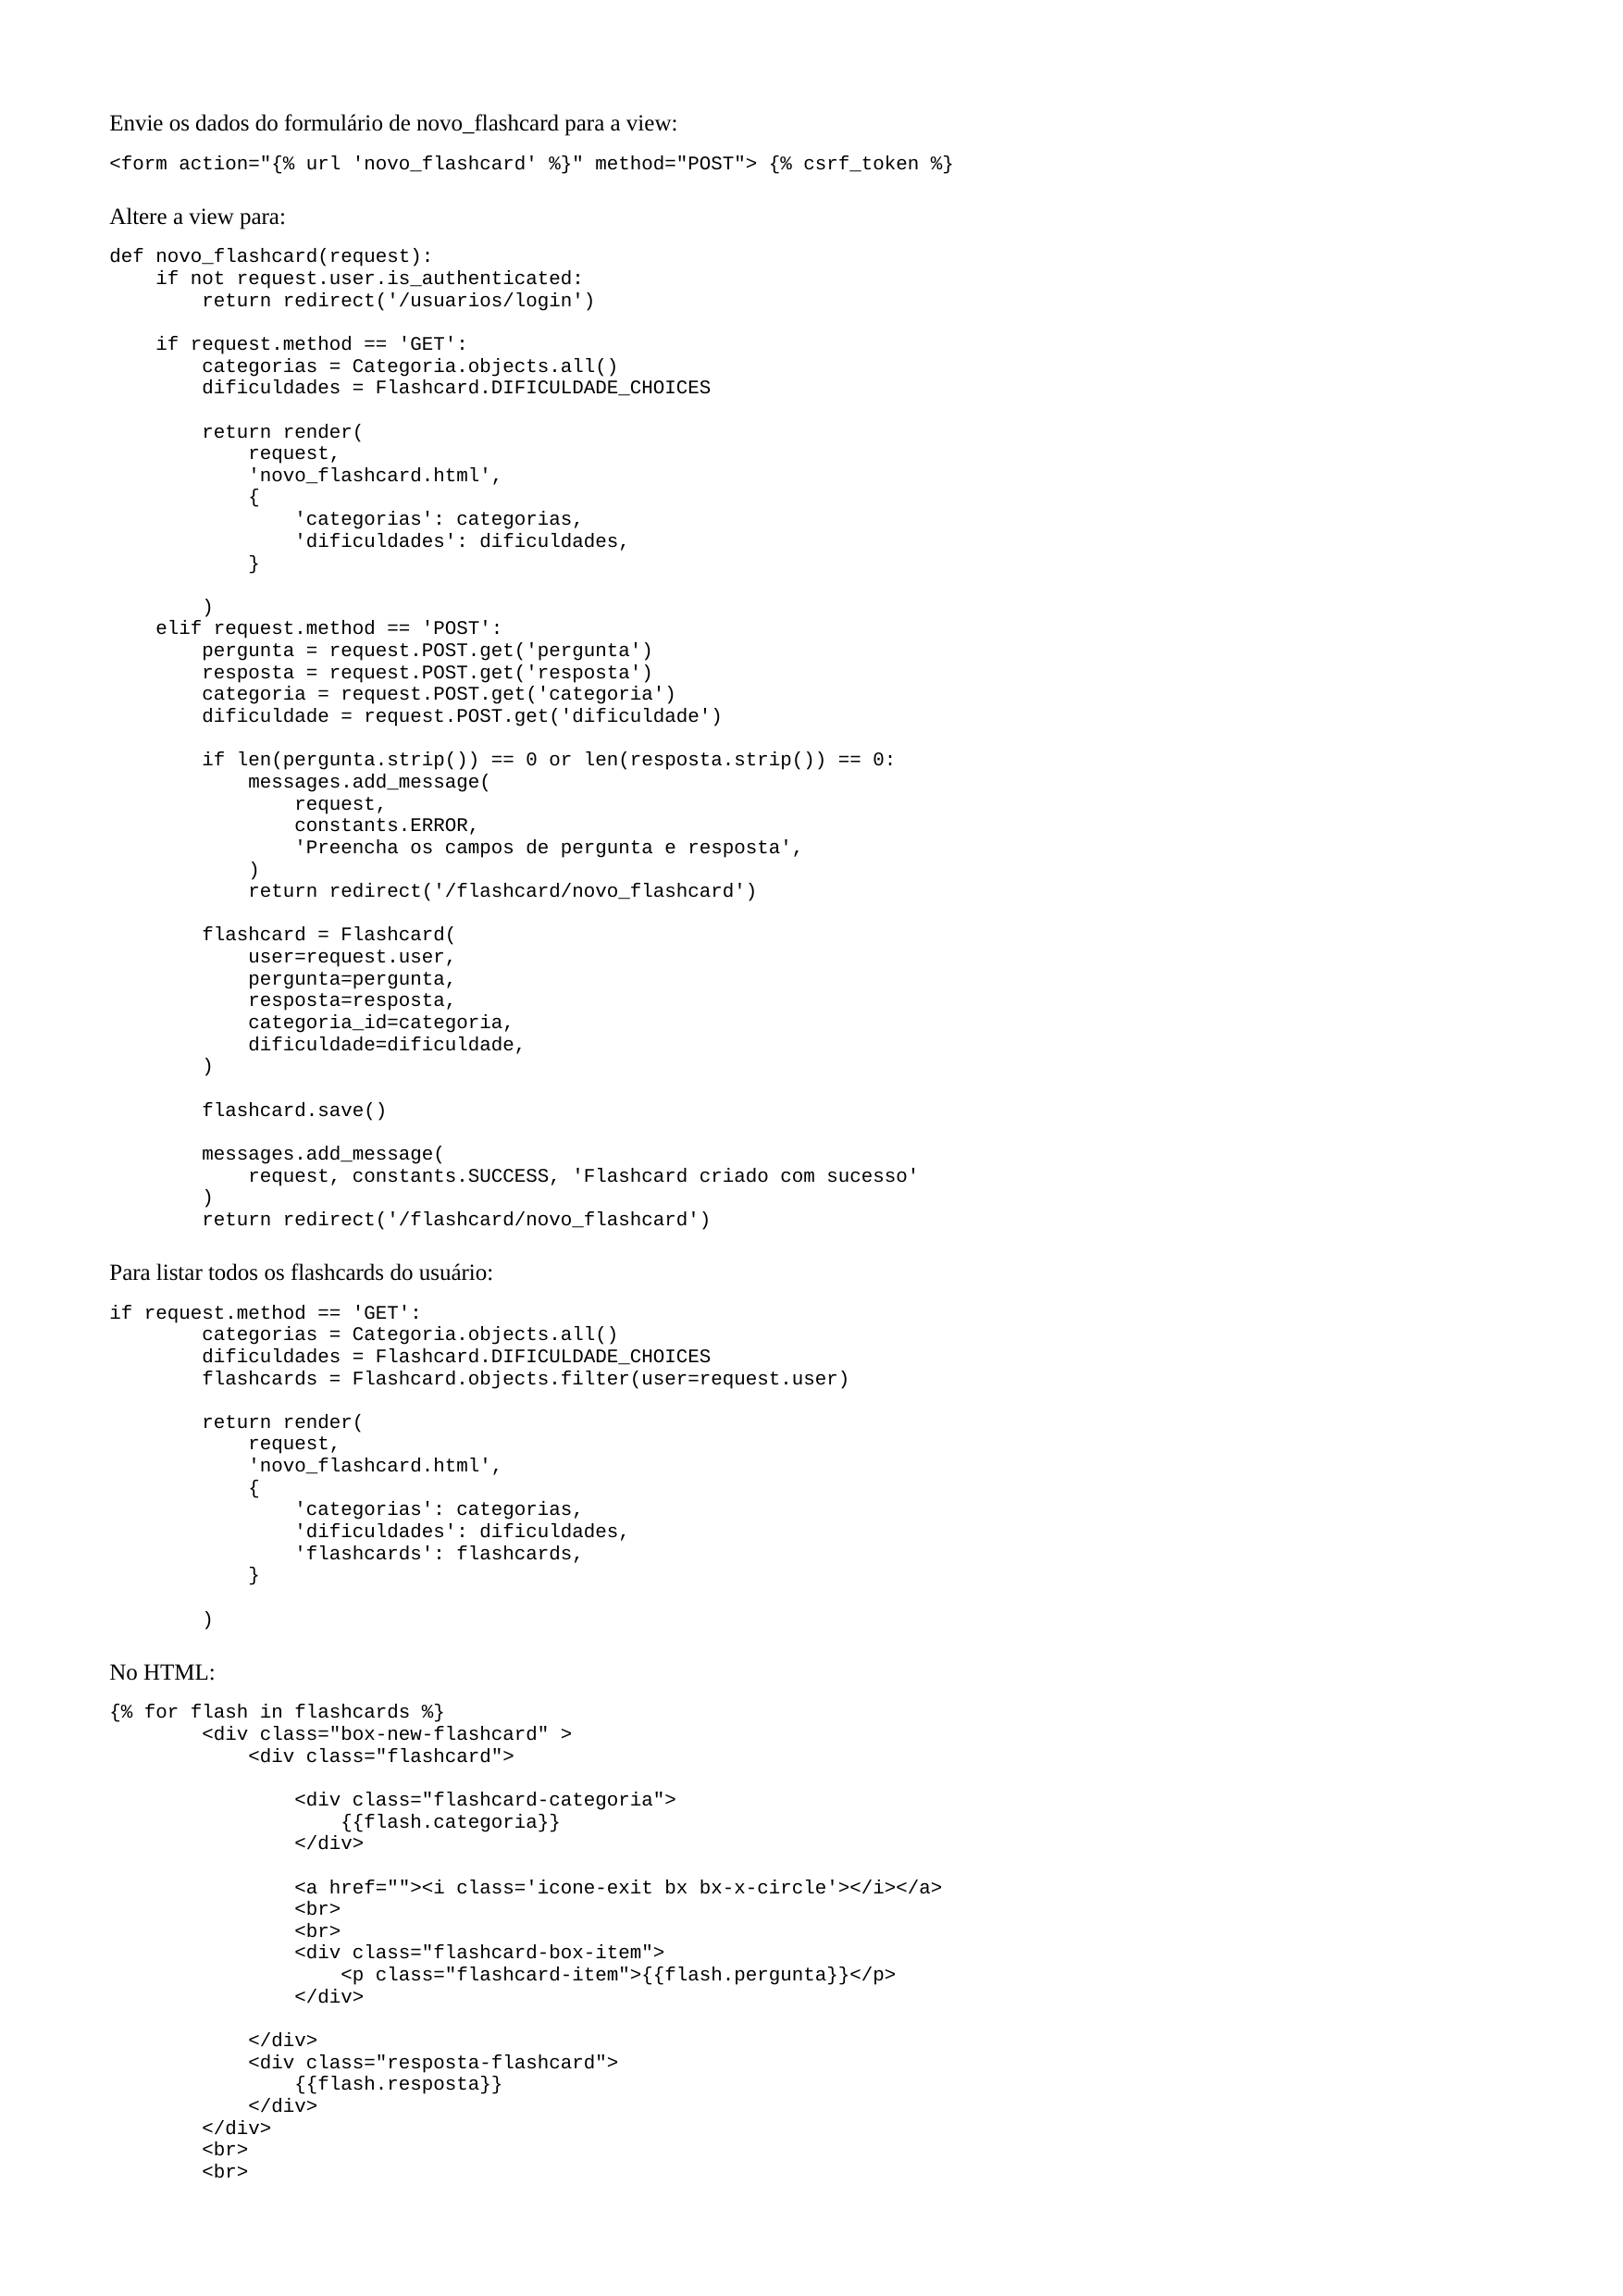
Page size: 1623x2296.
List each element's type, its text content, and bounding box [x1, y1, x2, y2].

text { [109, 1478, 1514, 1499]
text if not request.user.is_authenticated: [109, 268, 1514, 291]
text <br> [109, 1899, 1514, 1921]
text 'novo_flashcard.html', [109, 465, 1514, 488]
text return redirect('/flashcard/novo_flashcard') [109, 881, 1514, 903]
text dificuldade=dificuldade, [109, 1035, 1514, 1056]
text request, constants.SUCCESS, 'Flashcard criado com sucesso' [109, 1165, 1514, 1187]
text request, [109, 1433, 1514, 1456]
text {{flash.resposta}} [109, 2074, 1514, 2096]
text <div class="box-new-flashcard" > [109, 1724, 1514, 1746]
text Altere a view para: [109, 203, 1514, 230]
text <div class="flashcard"> [109, 1746, 1514, 1768]
text <p class="flashcard-item">{{flash.pergunta}}</p> [109, 1965, 1514, 1987]
text 'categorias': categorias, [109, 1499, 1514, 1521]
text ) [109, 1056, 1514, 1078]
text 'novo_flashcard.html', [109, 1456, 1514, 1478]
text 'dificuldades': dificuldades, [109, 1521, 1514, 1544]
text if len(pergunta.strip()) == 0 or len(resposta.strip()) == 0: [109, 750, 1514, 772]
text def novo_flashcard(request): [109, 246, 1514, 268]
text {{flash.categoria}} [109, 1812, 1514, 1833]
text } [109, 552, 1514, 575]
text } [109, 1565, 1514, 1587]
text pergunta=pergunta, [109, 969, 1514, 990]
text </div> [109, 2118, 1514, 2140]
text Envie os dados do formulário de novo_flashcard para a view: [109, 109, 1514, 136]
text dificuldade = request.POST.get('dificuldade') [109, 706, 1514, 728]
text categoria = request.POST.get('categoria') [109, 684, 1514, 706]
text user=request.user, [109, 947, 1514, 969]
text <div class="flashcard-box-item"> [109, 1942, 1514, 1965]
text return render( [109, 422, 1514, 443]
text 'Preencha os campos de pergunta e resposta', [109, 838, 1514, 859]
text <div class="resposta-flashcard"> [109, 2053, 1514, 2074]
text resposta=resposta, [109, 990, 1514, 1012]
text <form action="{% url 'novo_flashcard' %}" method="POST"> {% csrf_token %} [109, 154, 1514, 175]
text ) [109, 1187, 1514, 1210]
text constants.ERROR, [109, 815, 1514, 838]
text No HTML: [109, 1658, 1514, 1685]
text </div> [109, 1833, 1514, 1855]
text <br> [109, 2140, 1514, 2162]
text categorias = Categoria.objects.all() [109, 356, 1514, 378]
text return redirect('/flashcard/novo_flashcard') [109, 1210, 1514, 1232]
text </div> [109, 1987, 1514, 2008]
text {% for flash in flashcards %} [109, 1702, 1514, 1724]
text Para listar todos os flashcards do usuário: [109, 1259, 1514, 1285]
text ) [109, 1609, 1514, 1631]
text <br> [109, 1921, 1514, 1942]
text flashcard = Flashcard( [109, 925, 1514, 947]
text <br> [109, 2162, 1514, 2183]
text dificuldades = Flashcard.DIFICULDADE_CHOICES [109, 1347, 1514, 1368]
text categoria_id=categoria, [109, 1012, 1514, 1035]
text ) [109, 859, 1514, 881]
text flashcards = Flashcard.objects.filter(user=request.user) [109, 1368, 1514, 1390]
text messages.add_message( [109, 1144, 1514, 1165]
text if request.method == 'GET': [109, 1303, 1514, 1324]
text 'dificuldades': dificuldades, [109, 531, 1514, 552]
text categorias = Categoria.objects.all() [109, 1324, 1514, 1347]
text messages.add_message( [109, 772, 1514, 794]
text 'flashcards': flashcards, [109, 1544, 1514, 1565]
text pergunta = request.POST.get('pergunta') [109, 640, 1514, 663]
text </div> [109, 2030, 1514, 2053]
text request, [109, 443, 1514, 465]
text 'categorias': categorias, [109, 509, 1514, 531]
text request, [109, 794, 1514, 815]
text dificuldades = Flashcard.DIFICULDADE_CHOICES [109, 378, 1514, 400]
text if request.method == 'GET': [109, 334, 1514, 356]
text <div class="flashcard-categoria"> [109, 1790, 1514, 1812]
text <a href=""><i class='icone-exit bx bx-x-circle'></i></a> [109, 1877, 1514, 1899]
text return render( [109, 1412, 1514, 1433]
text elif request.method == 'POST': [109, 618, 1514, 640]
text ) [109, 597, 1514, 618]
text </div> [109, 2096, 1514, 2118]
text { [109, 488, 1514, 509]
text flashcard.save() [109, 1100, 1514, 1122]
text return redirect('/usuarios/login') [109, 291, 1514, 312]
text resposta = request.POST.get('resposta') [109, 663, 1514, 684]
